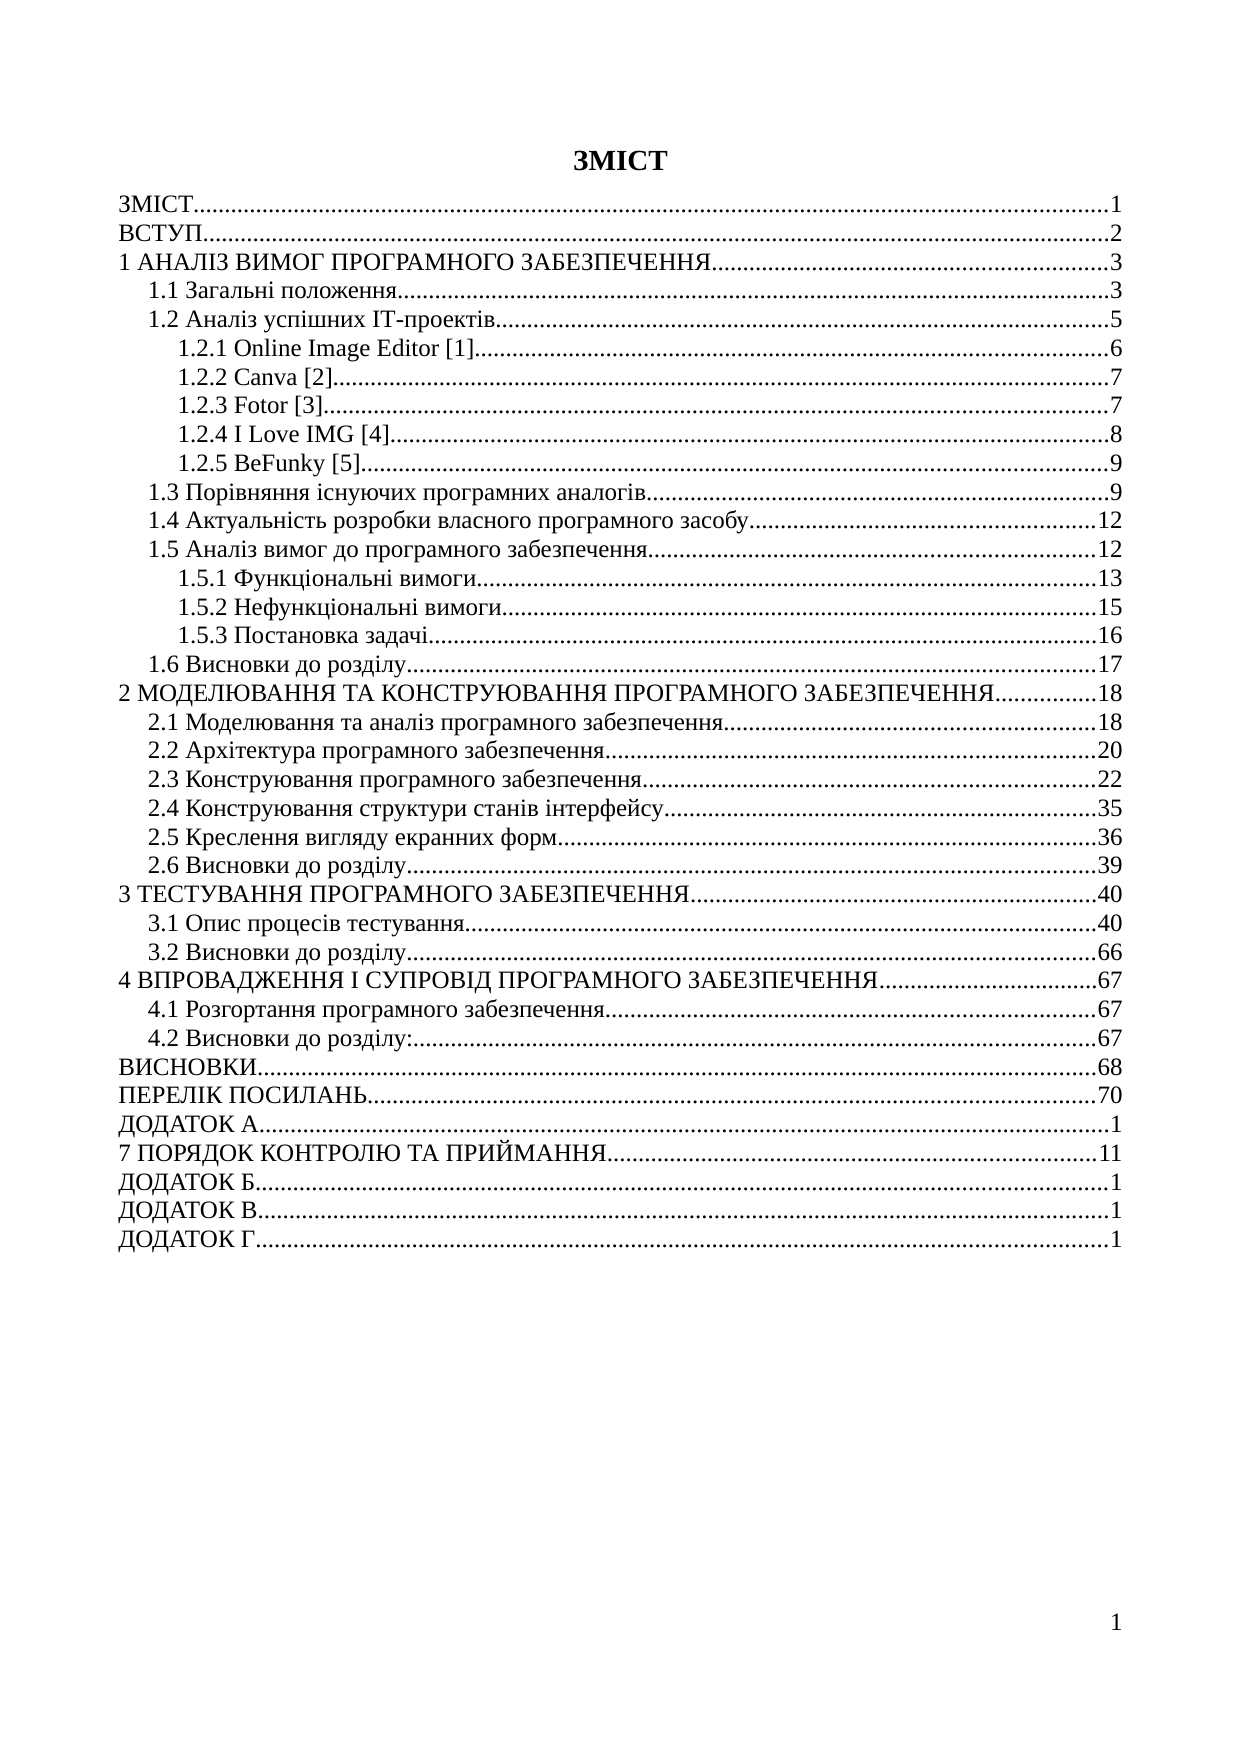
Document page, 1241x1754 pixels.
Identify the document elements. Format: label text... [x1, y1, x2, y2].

text 1.5.3 Постановка задачі 16 [177, 620, 1122, 649]
text 2.5 Креслення вигляду екранних форм 36 [148, 822, 1122, 850]
text ВИСНОВКИ 68 [118, 1052, 1122, 1080]
text 1.1 Загальні положення 3 [148, 275, 1122, 304]
text ПЕРЕЛІК ПОСИЛАНЬ 70 [118, 1080, 1122, 1109]
text 1.2 Аналіз успішних ІТ-проектів 5 [148, 304, 1122, 333]
text 1.5.1 Функціональні вимоги 13 [177, 563, 1122, 592]
text 1.2.4 I Love IMG [4] 8 [177, 419, 1122, 448]
text 1.2.3 Fotor [3] 7 [177, 390, 1122, 419]
text 4.1 Розгортання програмного забезпечення 67 [148, 994, 1122, 1023]
text 1.3 Порівняння існуючих програмних аналогів 9 [148, 477, 1122, 505]
text ДОДАТОК Г 1 [118, 1224, 1122, 1253]
text ЗМІСТ 1 [118, 189, 1122, 218]
text 2.6 Висновки до розділу 39 [148, 850, 1122, 879]
text 1 АНАЛІЗ ВИМОГ ПРОГРАМНОГО ЗАБЕЗПЕЧЕННЯ 3 [118, 247, 1122, 275]
text 2.4 Конструювання структури станів інтерфейсу 35 [148, 793, 1122, 822]
text 4.2 Висновки до розділу: 67 [148, 1023, 1122, 1052]
text 1.5.2 Нефункціональні вимоги 15 [177, 592, 1122, 620]
text 2.3 Конструювання програмного забезпечення 22 [148, 764, 1122, 793]
text 3.1 Опис процесів тестування 40 [148, 908, 1122, 937]
text 1.4 Актуальність розробки власного програмного засобу 12 [148, 505, 1122, 534]
text 1.2.1 Online Image Editor [1] 6 [177, 333, 1122, 362]
text 4 ВПРОВАДЖЕННЯ І СУПРОВІД ПРОГРАМНОГО ЗАБЕЗПЕЧЕННЯ 67 [118, 965, 1122, 994]
text 3.2 Висновки до розділу 66 [148, 937, 1122, 965]
text 7 ПОРЯДОК КОНТРОЛЮ ТА ПРИЙМАННЯ 11 [118, 1138, 1122, 1167]
text ДОДАТОК А 1 [118, 1109, 1122, 1138]
text 1.5 Аналіз вимог до програмного забезпечення 12 [148, 534, 1122, 563]
text 2.2 Архітектура програмного забезпечення 20 [148, 735, 1122, 764]
text 1.6 Висновки до розділу 17 [148, 649, 1122, 678]
text ВСТУП 2 [118, 218, 1122, 247]
subtitle ЗМІСТ [118, 143, 1122, 177]
text 1.2.5 BeFunky [5] 9 [177, 448, 1122, 477]
text 2 МОДЕЛЮВАННЯ ТА КОНСТРУЮВАННЯ ПРОГРАМНОГО ЗАБЕЗПЕЧЕННЯ 18 [118, 678, 1122, 707]
text 2.1 Моделювання та аналіз програмного забезпечення 18 [148, 707, 1122, 735]
text 1.2.2 Canva [2] 7 [177, 362, 1122, 390]
text ДОДАТОК Б 1 [118, 1167, 1122, 1195]
text ДОДАТОК В 1 [118, 1195, 1122, 1224]
text 3 ТЕСТУВАННЯ ПРОГРАМНОГО ЗАБЕЗПЕЧЕННЯ 40 [118, 879, 1122, 908]
